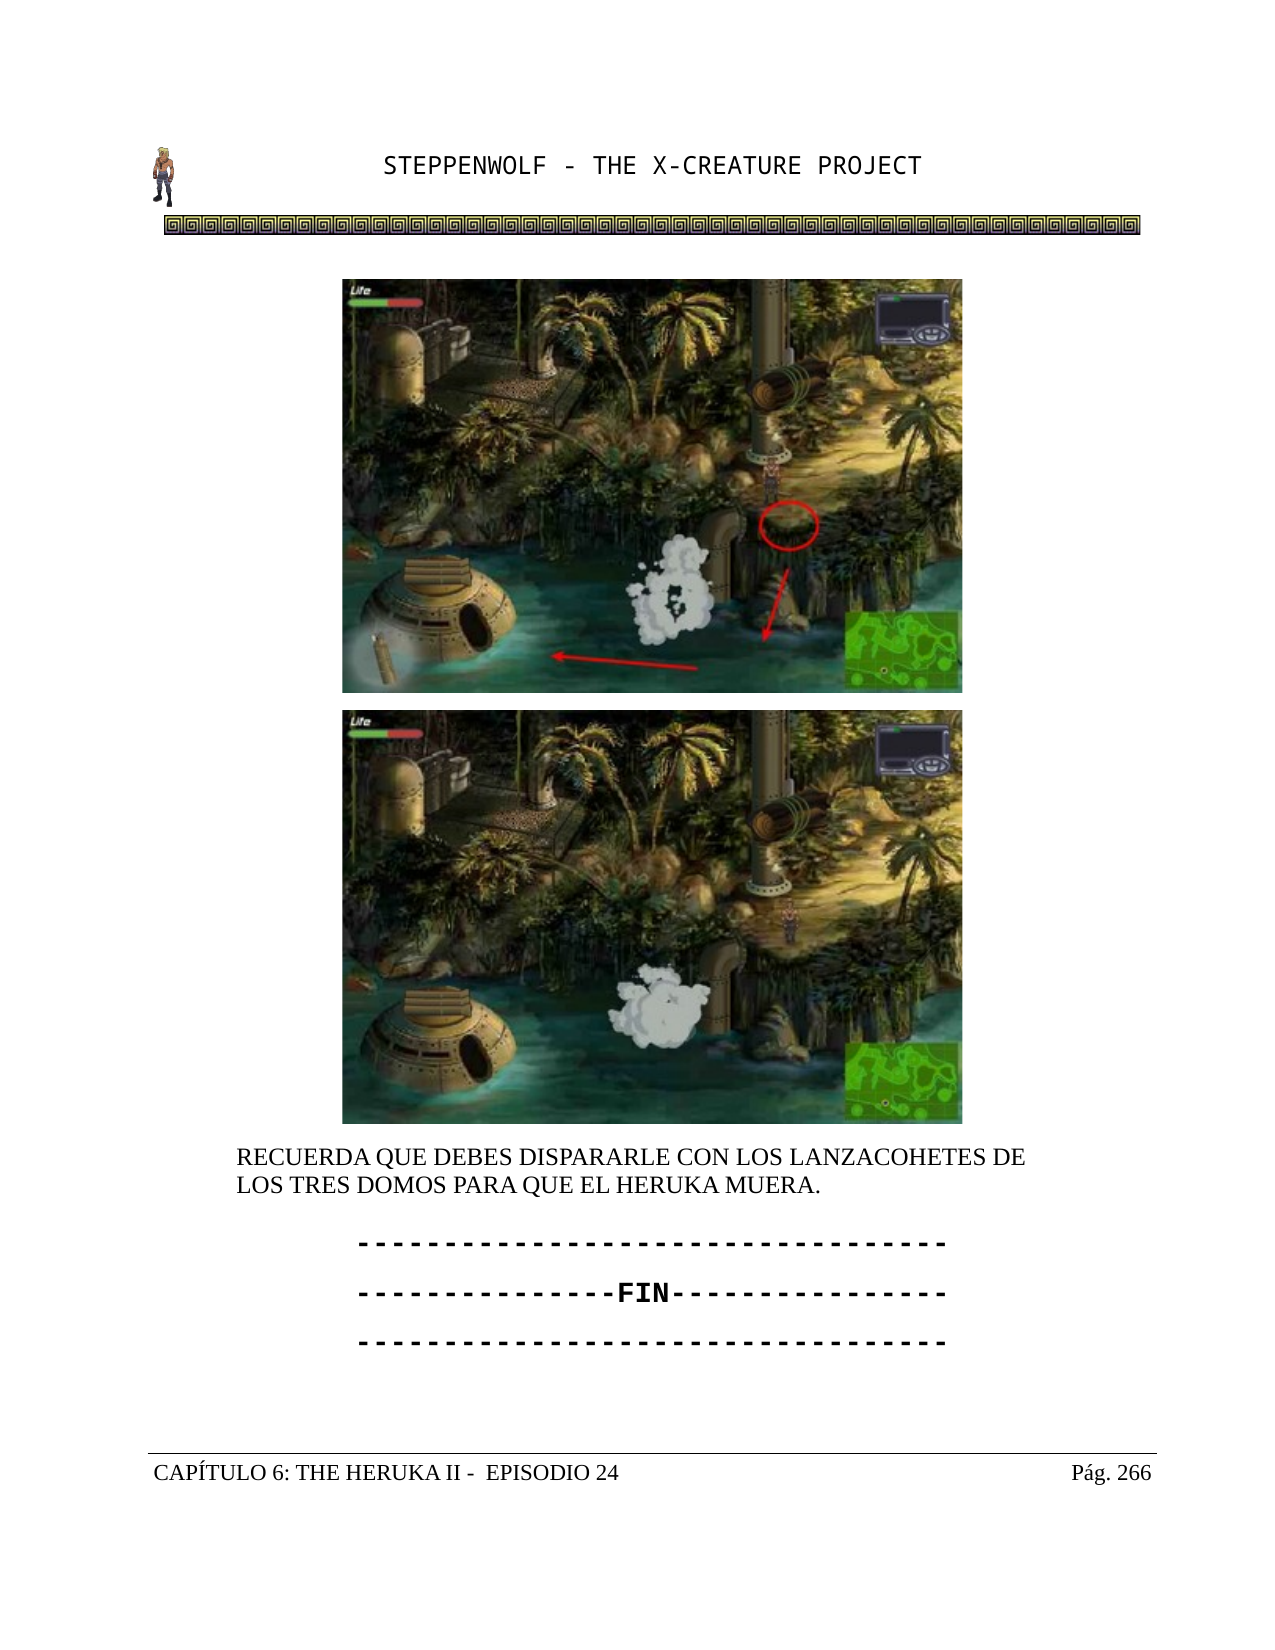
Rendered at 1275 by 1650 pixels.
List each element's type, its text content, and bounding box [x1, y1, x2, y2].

picture [147, 147, 181, 207]
text ---------------------------------- [354, 1327, 950, 1361]
picture [342, 710, 963, 1124]
text ---------------------------------- [354, 1228, 950, 1262]
picture [342, 279, 963, 693]
text RECUERDA QUE DEBES DISPARARLE CON LOS LANZACOHETES DE LOS TRES DOMOS PARA QUE EL HERUKA MUERA. [236, 1142, 1068, 1199]
text ---------------FIN---------------- [354, 1278, 950, 1311]
picture [164, 215, 1141, 235]
